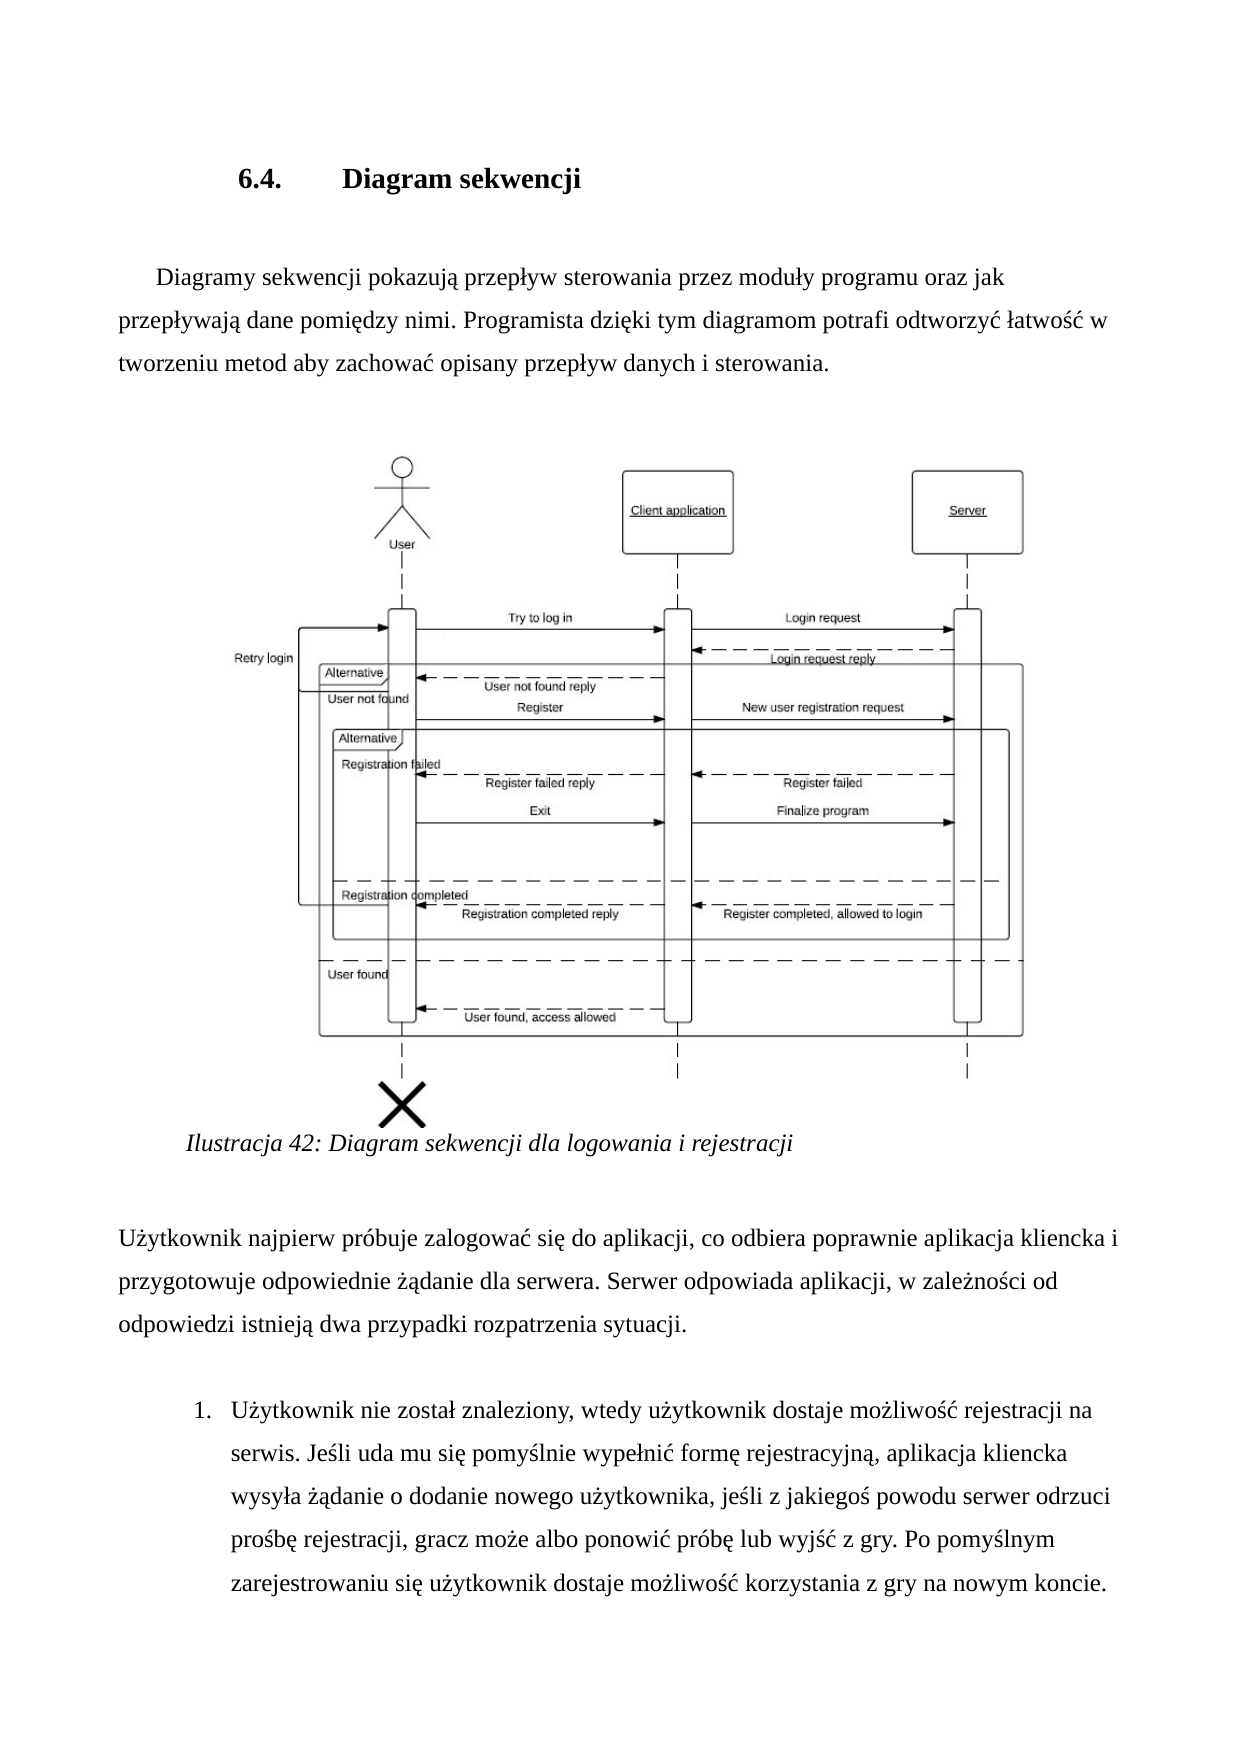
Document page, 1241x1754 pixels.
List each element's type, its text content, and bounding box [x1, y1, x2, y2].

text Diagramy sekwencji pokazują przepływ sterowania przez moduły programu oraz jak przepływają dane pomiędzy nimi. Programista dzięki tym diagramom potrafi odtworzyć łatwość w tworzeniu metod aby zachować opisany przepływ danych i sterowania. [118, 262, 1122, 377]
list Diagram sekwencji [231, 161, 1122, 195]
picture [213, 434, 1027, 1128]
text Ilustracja 42: Diagram sekwencji dla logowania i rejestracji [186, 447, 1055, 1157]
list Użytkownik nie został znaleziony, wtedy użytkownik dostaje możliwość rejestracji na serwis. Jeśli uda mu się pomyślnie wypełnić formę rejestracyjną, aplikacja kliencka wysyła żądanie o dodanie nowego użytkownika, jeśli z jakiegoś powodu serwer odrzuci prośbę rejestracji, gracz może albo ponowić próbę lub wyjść z gry. Po pomyślnym zarejestrowaniu się użytkownik dostaje możliwość korzystania z gry na nowym koncie. [193, 1395, 1122, 1596]
text Użytkownik najpierw próbuje zalogować się do aplikacji, co odbiera poprawnie aplikacja kliencka i przygotowuje odpowiednie żądanie dla serwera. Serwer odpowiada aplikacji, w zależności od odpowiedzi istnieją dwa przypadki rozpatrzenia sytuacji. [118, 1223, 1122, 1338]
